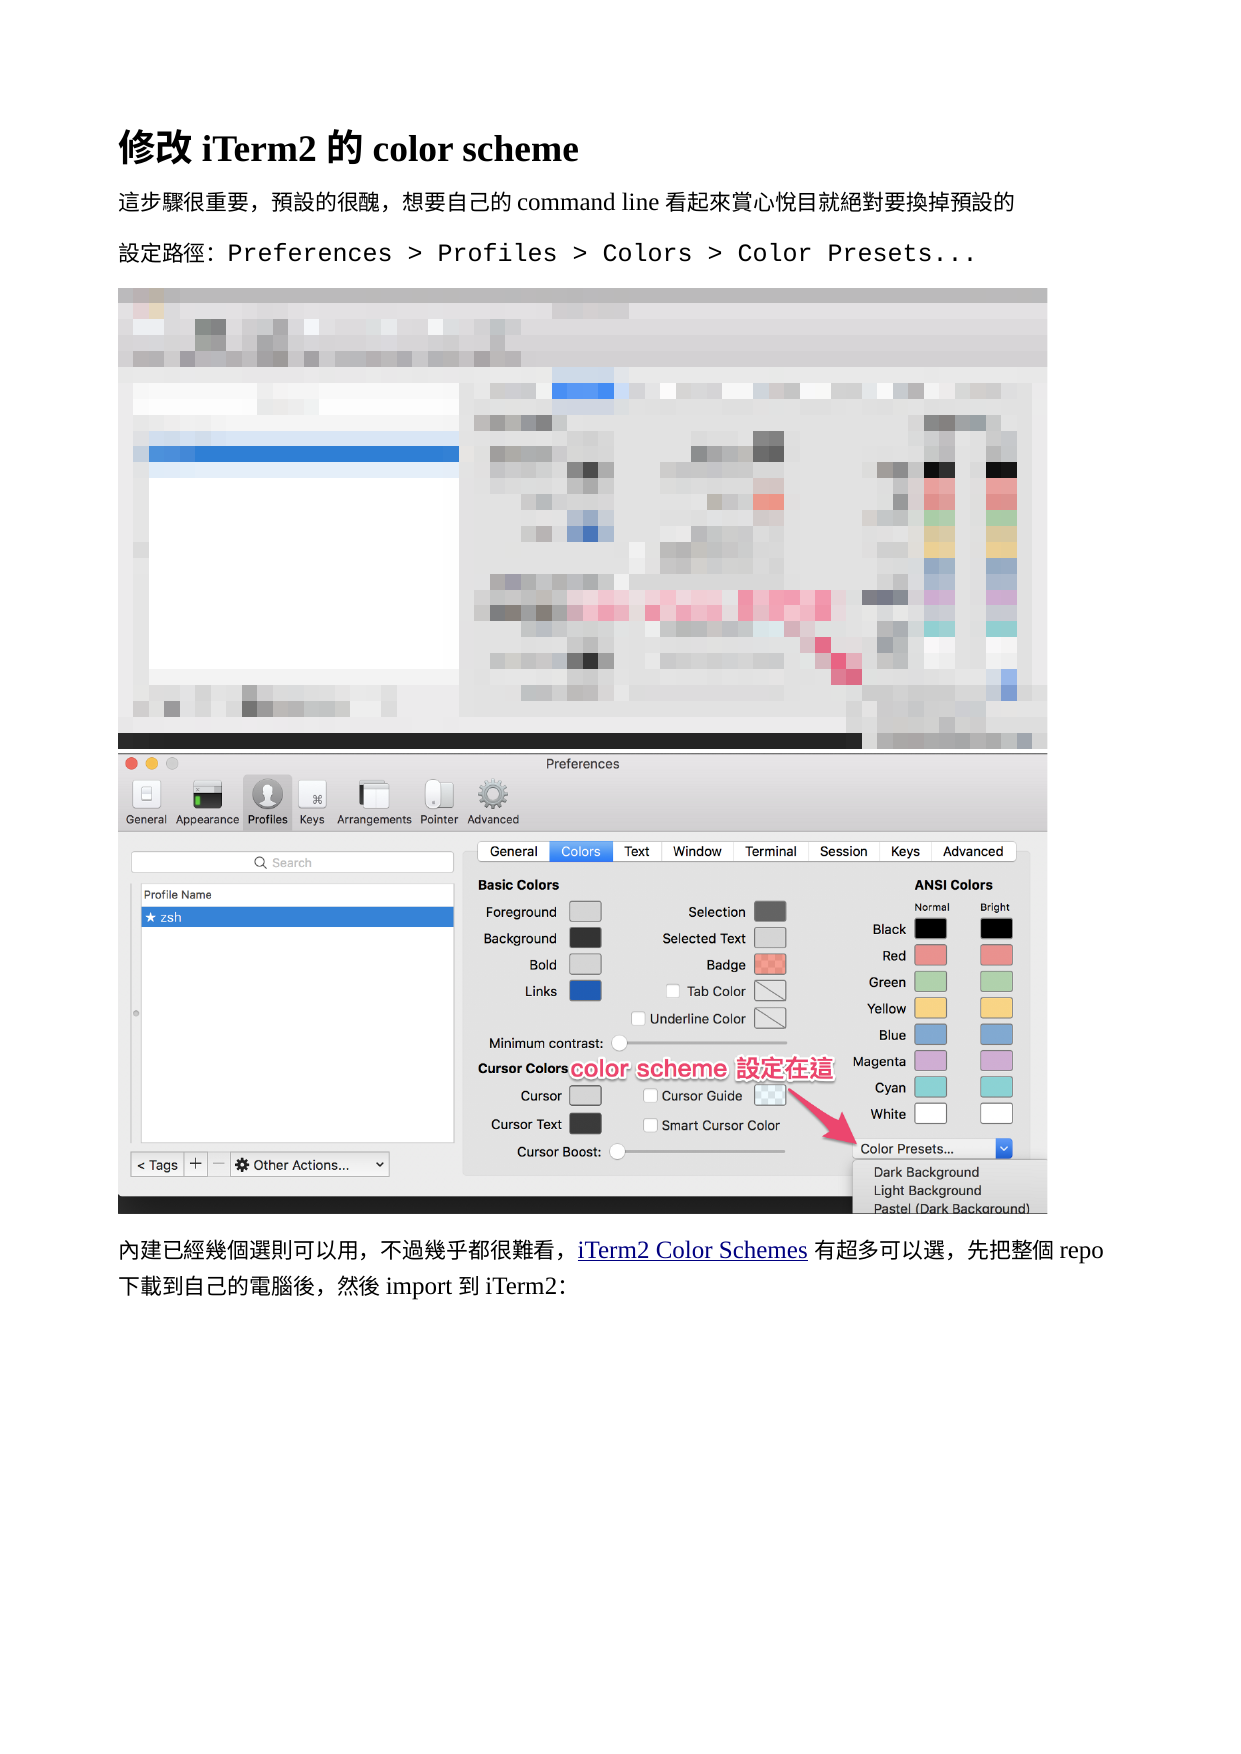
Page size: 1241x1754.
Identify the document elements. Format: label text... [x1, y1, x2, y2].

picture [118, 288, 1048, 749]
text 內建已經幾個選則可以用，不過幾乎都很難看，iTerm2 Color Schemes 有超多可以選，先把整個 repo 下載到自己的電腦後，然後 import 到 iTerm2： [118, 1233, 1122, 1301]
picture [118, 753, 1048, 1214]
text 這步驟很重要，預設的很醜，想要自己的 command line 看起來賞心悅目就絕對要換掉預設的 [118, 185, 1122, 217]
text 設定路徑：Preferences > Profiles > Colors > Color Presets... [118, 236, 1122, 269]
subtitle 修改 iTerm2 的 color scheme [118, 118, 1122, 172]
